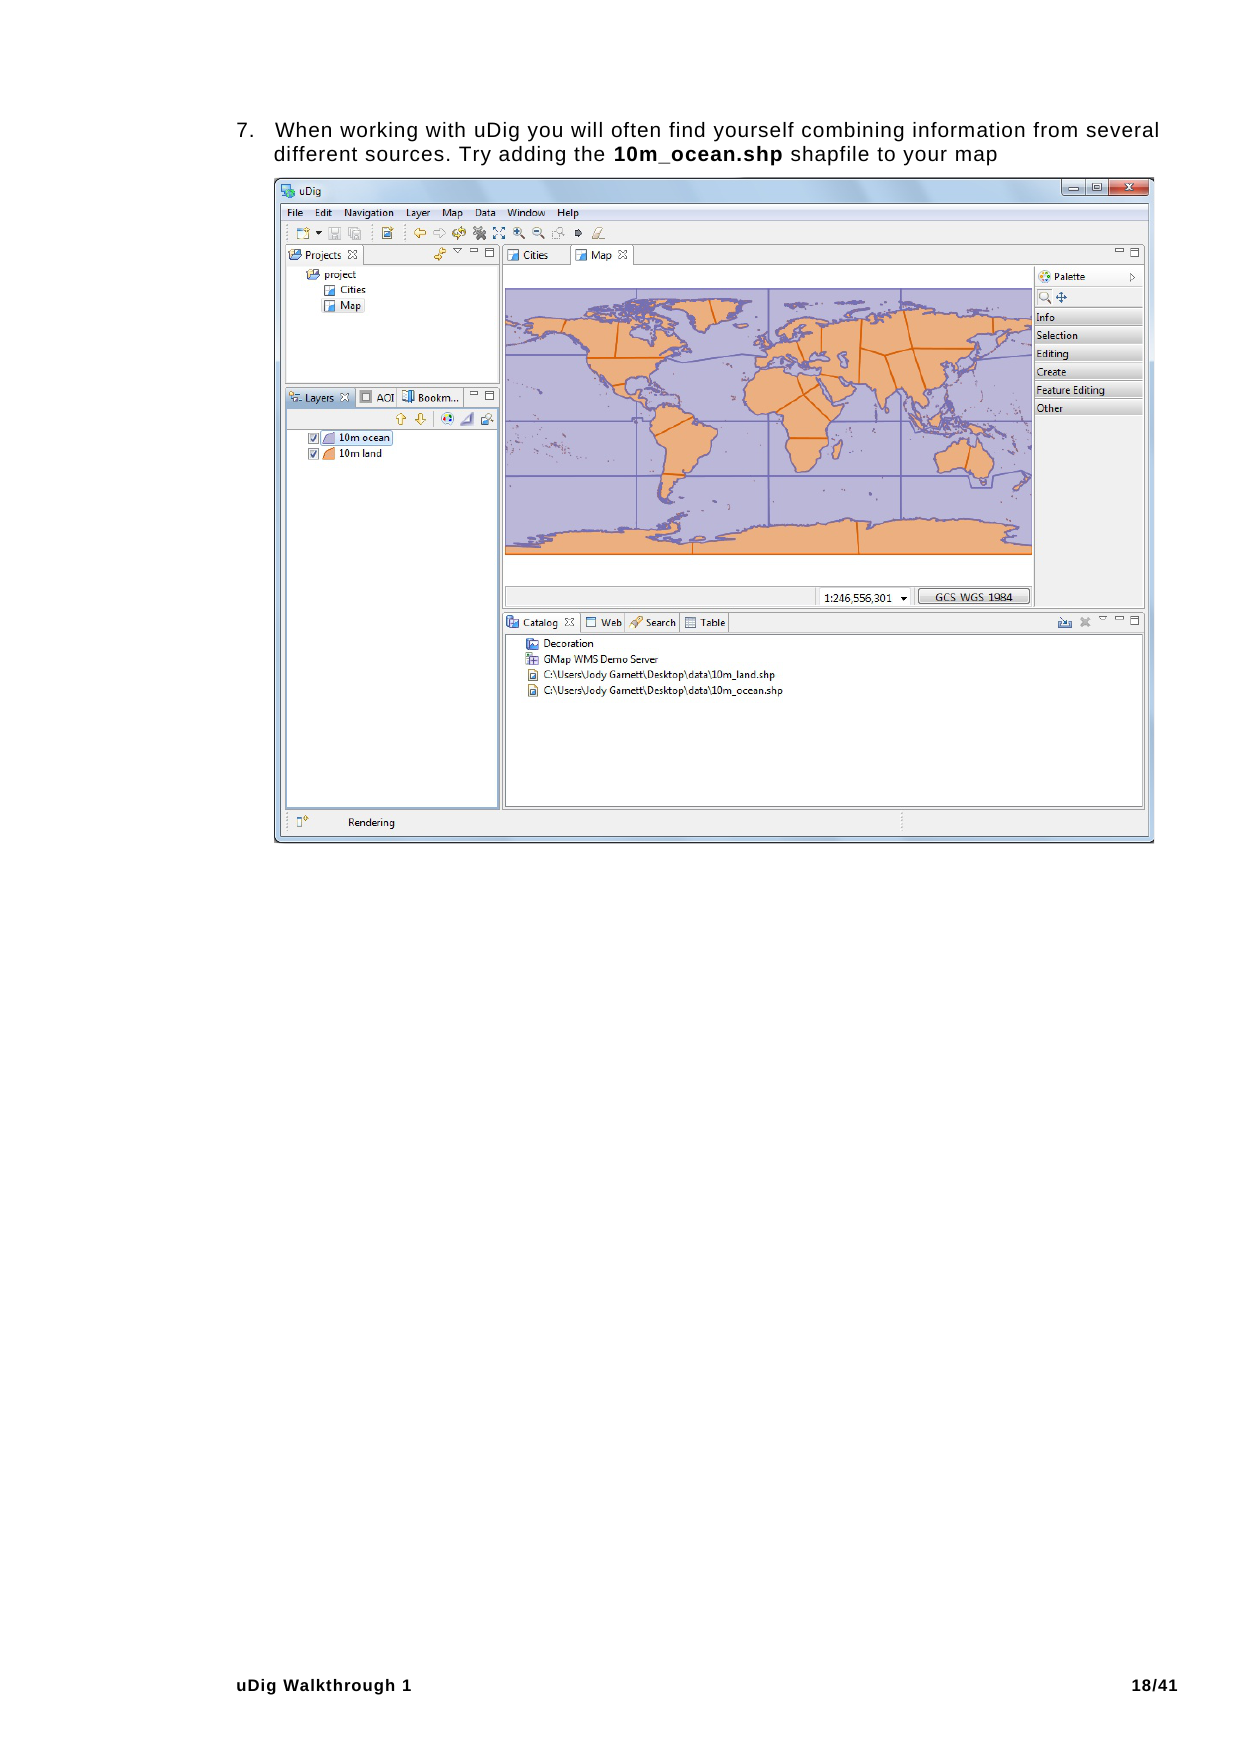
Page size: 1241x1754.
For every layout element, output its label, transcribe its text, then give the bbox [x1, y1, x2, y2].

picture [273, 177, 1155, 844]
list When working with uDig you will often find yourself combining information from several different sources. Try adding the 10m_ocean.shp shapfile to your map [236, 118, 1181, 855]
